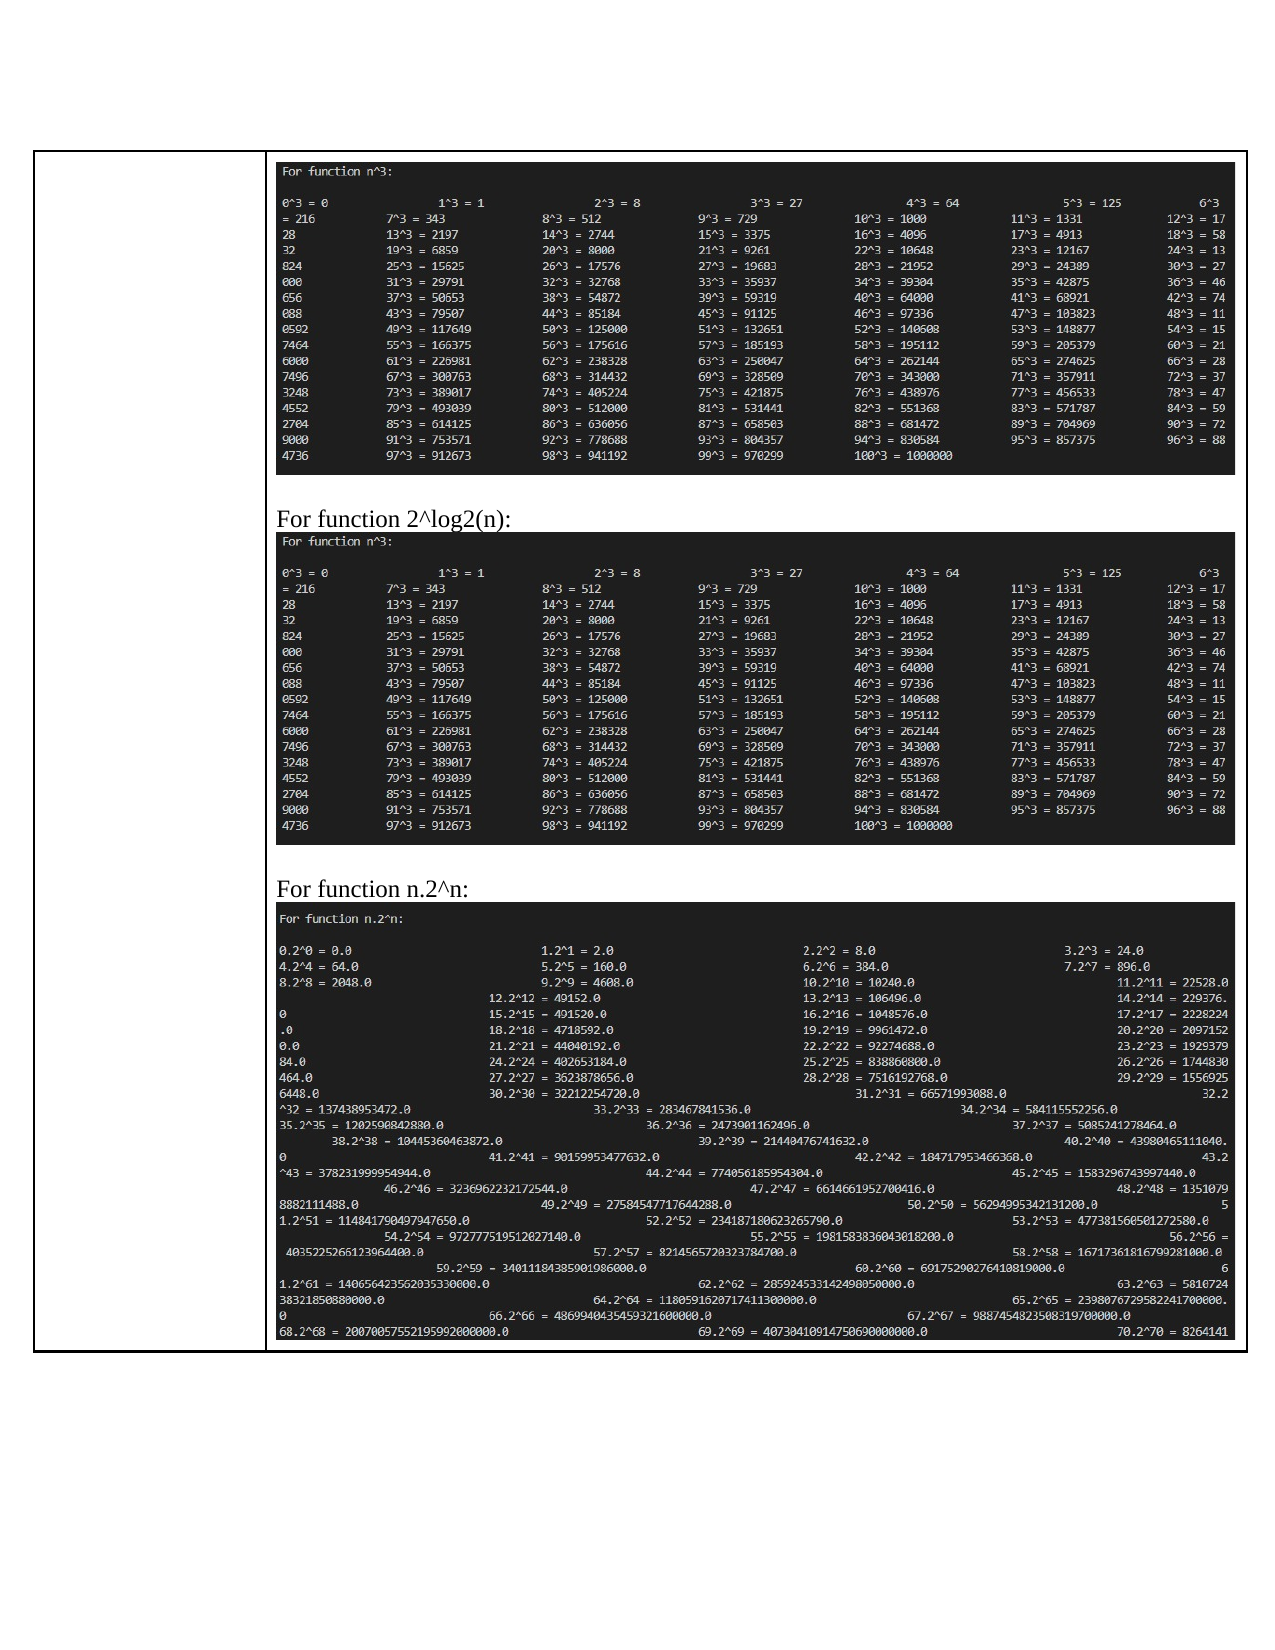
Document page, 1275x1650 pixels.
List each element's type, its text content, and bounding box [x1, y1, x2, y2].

table_cell For function 2^log2(n): For function n.2^n: [267, 152, 1246, 1350]
table_cell [35, 152, 265, 1350]
picture [276, 162, 1236, 475]
picture [276, 902, 1236, 1340]
picture [276, 532, 1236, 845]
